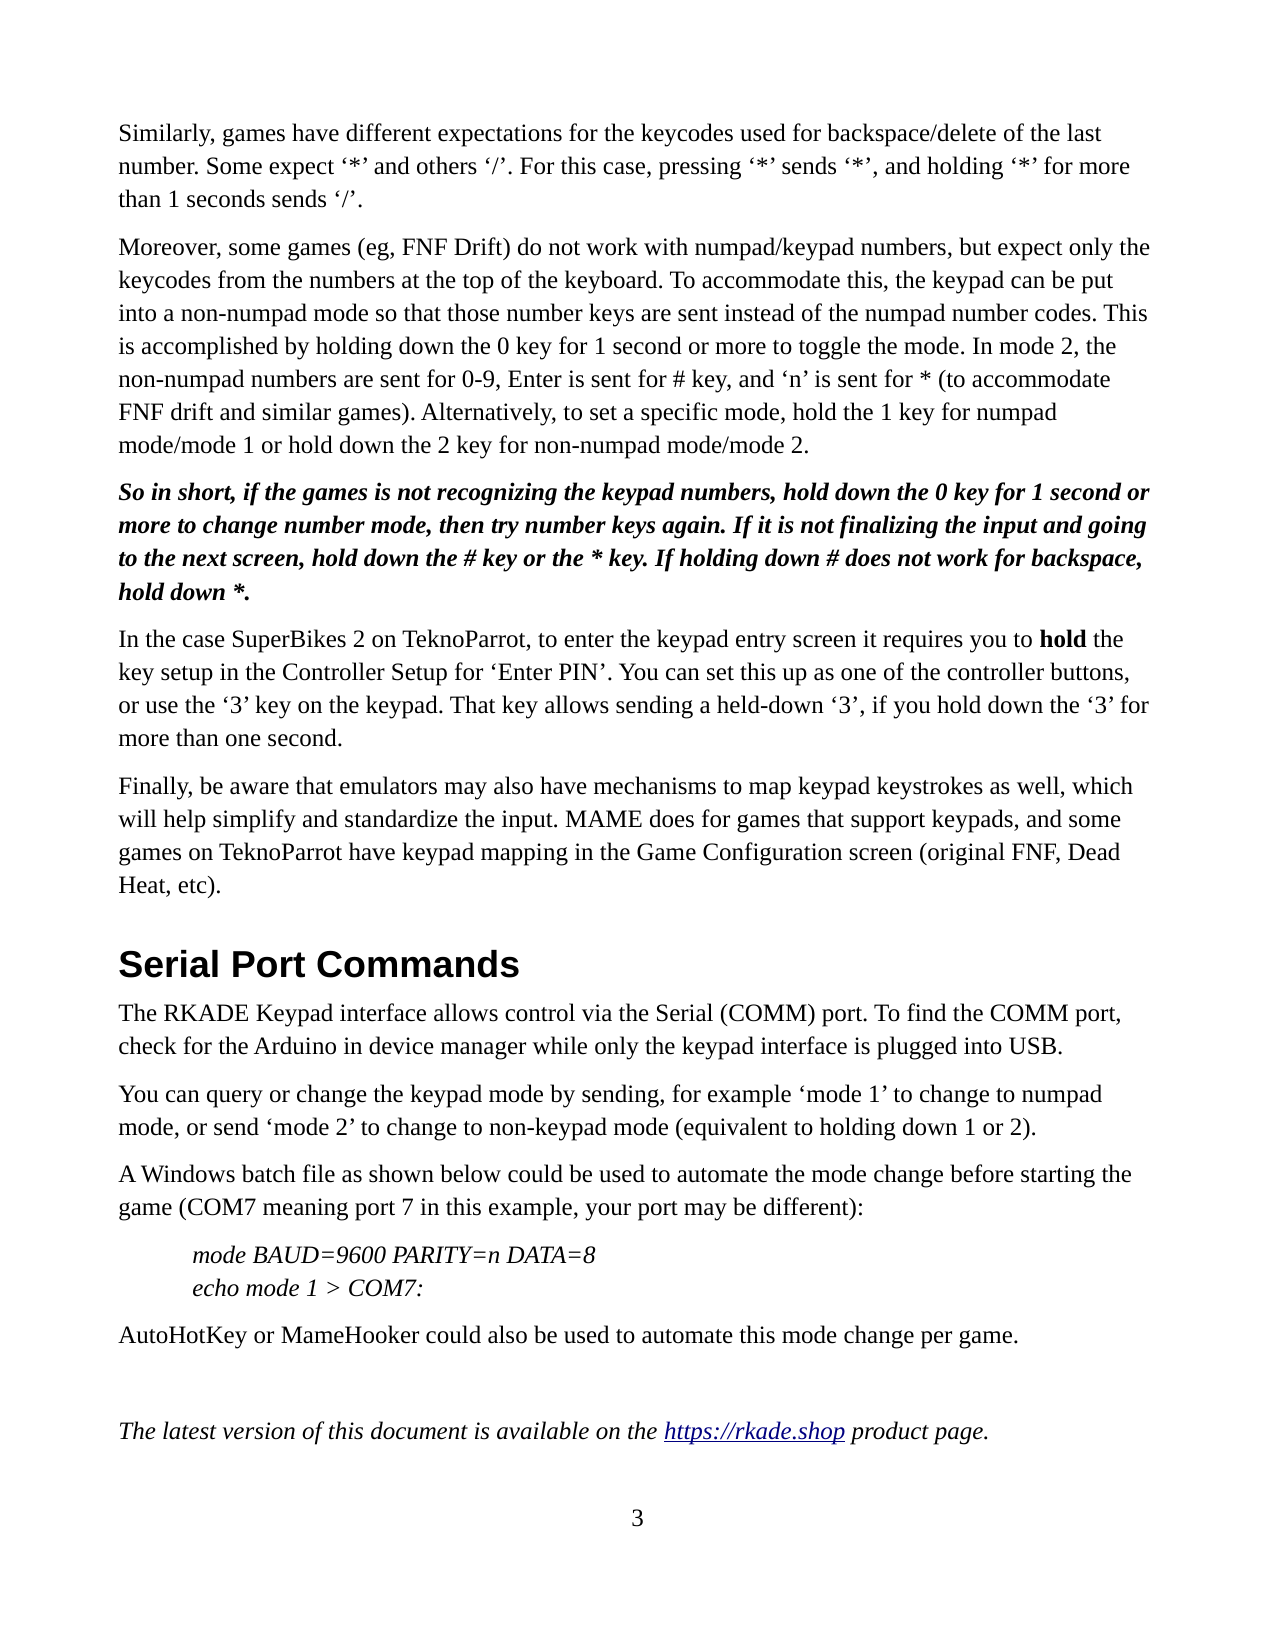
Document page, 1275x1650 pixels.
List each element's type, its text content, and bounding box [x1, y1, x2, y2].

text Finally, be aware that emulators may also have mechanisms to map keypad keystrokes as well, which will help simplify and standardize the input. MAME does for games that support keypads, and some games on TeknoParrot have keypad mapping in the Game Configuration screen (original FNF, Dead Heat, etc). [118, 771, 1157, 899]
text In the case SuperBikes 2 on TeknoParrot, to enter the keypad entry screen it requires you to hold the key setup in the Controller Setup for ‘Enter PIN’. You can set this up as one of the controller buttons, or use the ‘3’ key on the keypad. That key allows sending a held-down ‘3’, if you hold down the ‘3’ for more than one second. [118, 624, 1157, 752]
text The RKADE Keypad interface allows control via the Serial (COMM) port. To find the COMM port, check for the Arduino in device manager while only the keypad interface is plugged into USB. [118, 998, 1157, 1060]
subtitle Serial Port Commands [118, 942, 1157, 986]
text A Windows batch file as shown below could be used to automate the mode change before starting the game (COM7 meaning port 7 in this example, your port may be different): [118, 1159, 1157, 1221]
text Moreover, some games (eg, FNF Drift) do not work with numpad/keypad numbers, but expect only the keycodes from the numbers at the top of the keyboard. To accommodate this, the keypad can be put into a non-numpad mode so that those number keys are sent instead of the numpad number codes. This is accomplished by holding down the 0 key for 1 second or more to toggle the mode. In mode 2, the non-numpad numbers are sent for 0-9, Enter is sent for # key, and ‘n’ is sent for * (to accommodate FNF drift and similar games). Alternatively, to set a specific mode, hold the 1 key for numpad mode/mode 1 or hold down the 2 key for non-numpad mode/mode 2. [118, 232, 1157, 459]
text mode BAUD=9600 PARITY=n DATA=8 echo mode 1 > COM7: [118, 1240, 1157, 1302]
text Similarly, games have different expectations for the keycodes used for backspace/delete of the last number. Some expect ‘*’ and others ‘/’. For this case, pressing ‘*’ sends ‘*’, and holding ‘*’ for more than 1 seconds sends ‘/’. [118, 118, 1157, 213]
text So in short, if the games is not recognizing the keypad numbers, hold down the 0 key for 1 second or more to change number mode, then try number keys again. If it is not finalizing the input and going to the next screen, hold down the # key or the * key. If holding down # does not work for backspace, hold down *. [118, 477, 1157, 605]
text You can query or change the keypad mode by sending, for example ‘mode 1’ to change to numpad mode, or send ‘mode 2’ to change to non-keypad mode (equivalent to holding down 1 or 2). [118, 1079, 1157, 1141]
text AutoHotKey or MameHooker could also be used to automate this mode change per game. [118, 1321, 1157, 1349]
text The latest version of this document is available on the https://rkade.shop product page. [118, 1416, 1157, 1444]
